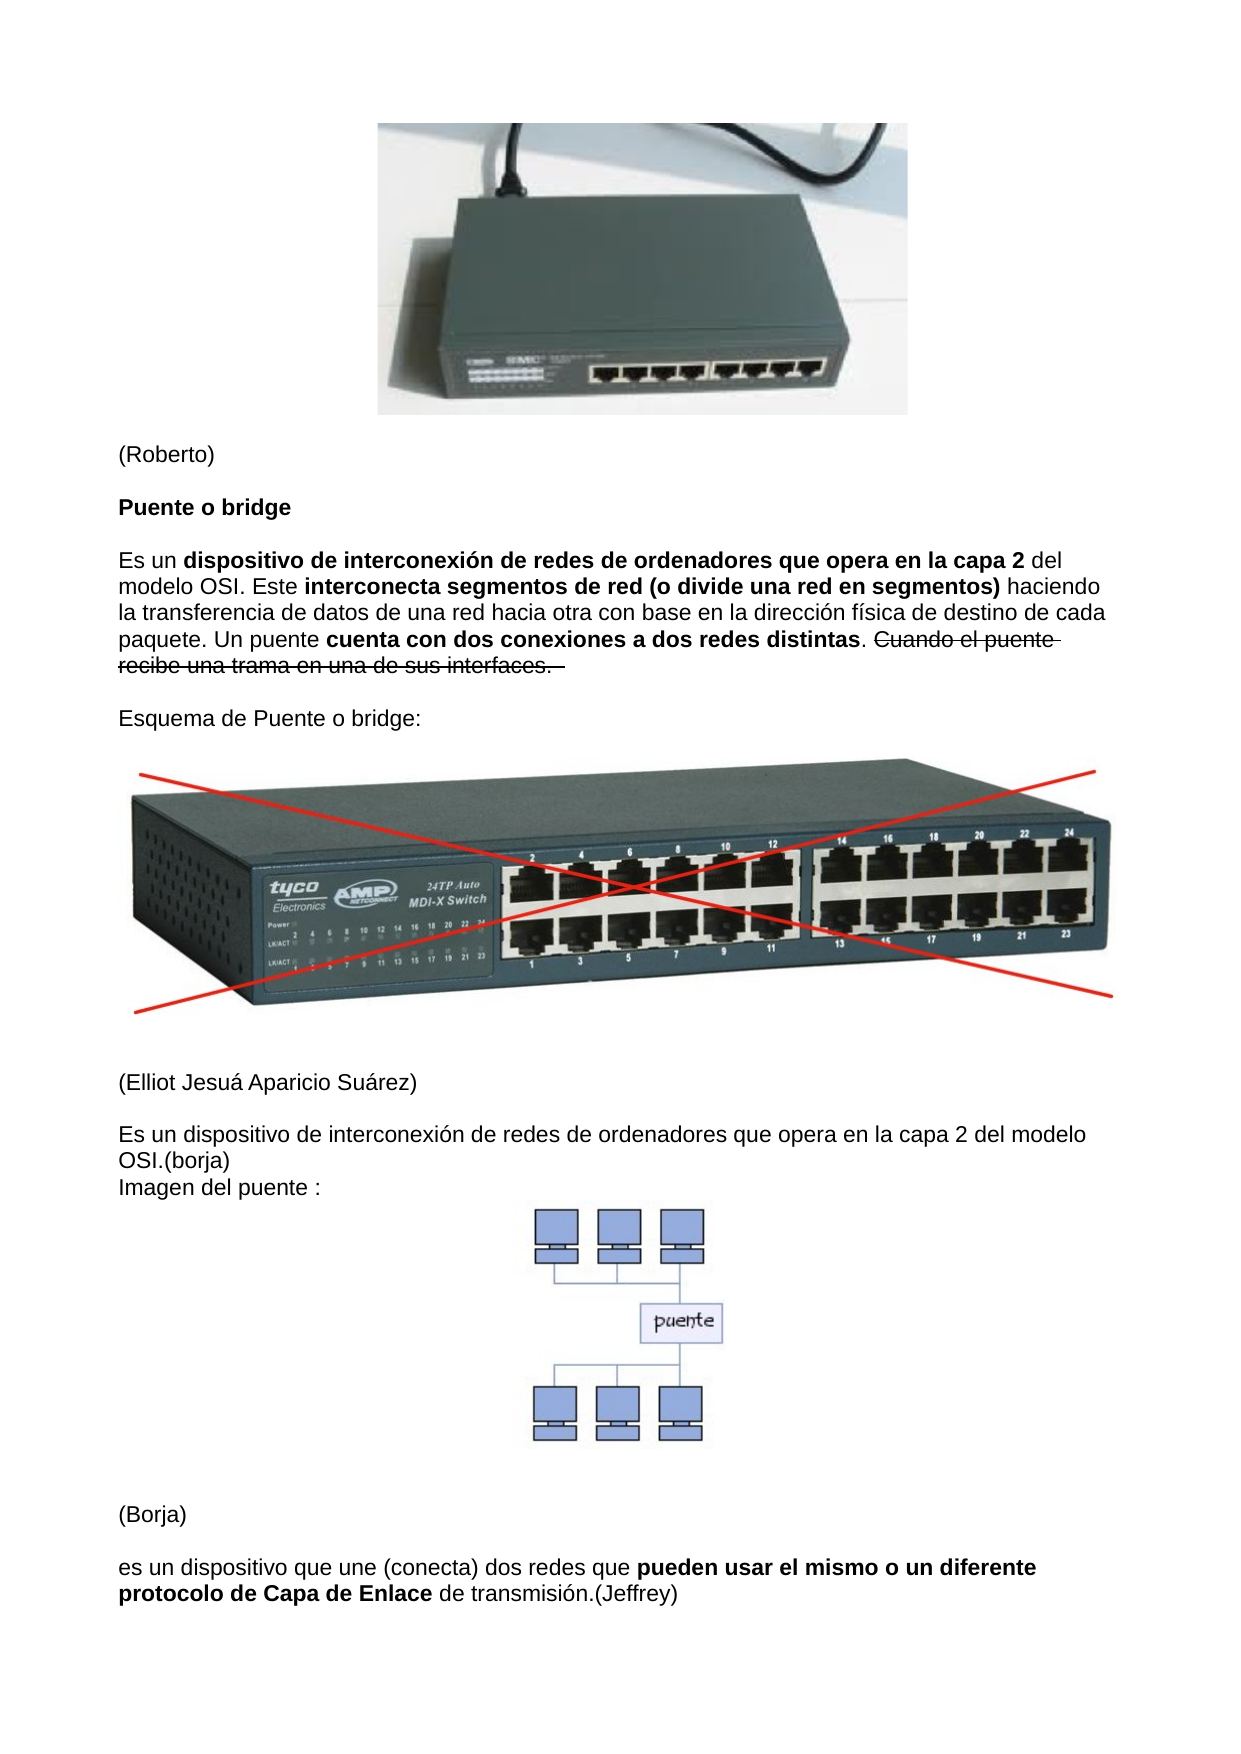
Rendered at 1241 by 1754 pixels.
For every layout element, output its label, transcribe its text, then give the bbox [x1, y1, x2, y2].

text Imagen del puente : [118, 1174, 1122, 1200]
text Es un dispositivo de interconexión de redes de ordenadores que opera en la capa 2 del modelo OSI.(borja) [118, 1121, 1122, 1174]
text es un dispositivo que une (conecta) dos redes que pueden usar el mismo o un diferente protocolo de Capa de Enlace de transmisión.(Jeffrey) [118, 1554, 1122, 1607]
text Esquema de Puente o bridge: [118, 705, 1122, 731]
picture [377, 123, 908, 415]
text (Elliot Jesuá Aparicio Suárez) [118, 1068, 1122, 1095]
picture [118, 757, 1123, 1016]
text Puente o bridge [118, 494, 1122, 520]
text Es un dispositivo de interconexión de redes de ordenadores que opera en la capa 2 del modelo OSI. Este interconecta segmentos de red (o divide una red en segmentos) haciendo la transferencia de datos de una red hacia otra con base en la dirección física de destino de cada paquete. Un puente cuenta con dos conexiones a dos redes distintas. Cuando el puente recibe una trama en una de sus interfaces. [118, 547, 1122, 678]
text (Roberto) [118, 441, 1122, 468]
picture [513, 1200, 728, 1449]
text (Borja) [118, 1501, 1122, 1528]
